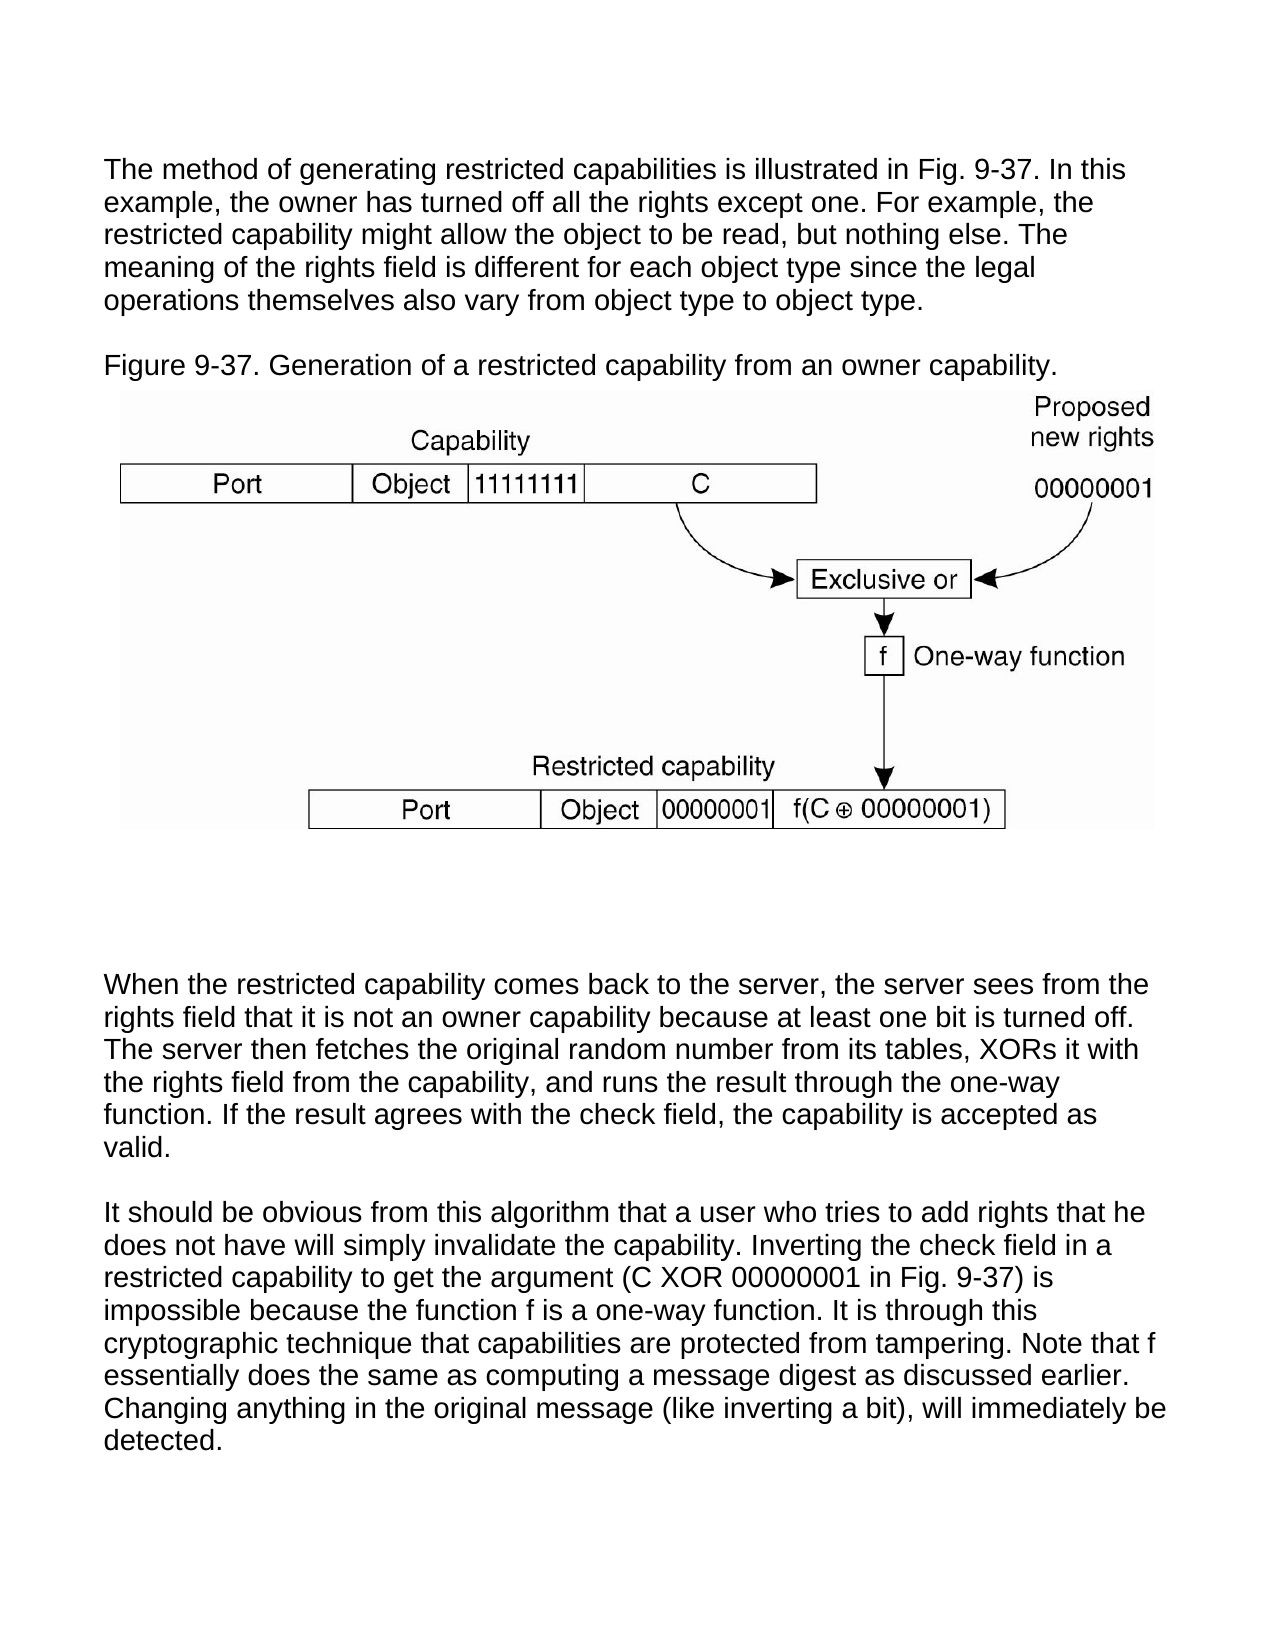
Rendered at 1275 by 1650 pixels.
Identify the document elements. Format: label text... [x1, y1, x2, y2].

text The method of generating restricted capabilities is illustrated in Fig. 9-37. In this example, the owner has turned off all the rights except one. For example, the restricted capability might allow the object to be read, but nothing else. The meaning of the rights field is different for each object type since the legal operations themselves also vary from object type to object type. [103, 153, 1172, 316]
text It should be obvious from this algorithm that a user who tries to add rights that he does not have will simply invalidate the capability. Inverting the check field in a restricted capability to get the argument (C XOR 00000001 in Fig. 9-37) is impossible because the function f is a one-way function. It is through this cryptographic technique that capabilities are protected from tampering. Note that f essentially does the same as computing a message digest as discussed earlier. Changing anything in the original message (like inverting a bit), will immediately be detected. [103, 1196, 1172, 1457]
text Figure 9-37. Generation of a restricted capability from an owner capability. [103, 349, 1172, 381]
text When the restricted capability comes back to the server, the server sees from the rights field that it is not an owner capability because at least one bit is turned off. The server then fetches the original random number from its tables, XORs it with the rights field from the capability, and runs the result through the one-way function. If the result agrees with the check field, the capability is accepted as valid. [103, 968, 1172, 1163]
picture [120, 390, 1155, 829]
